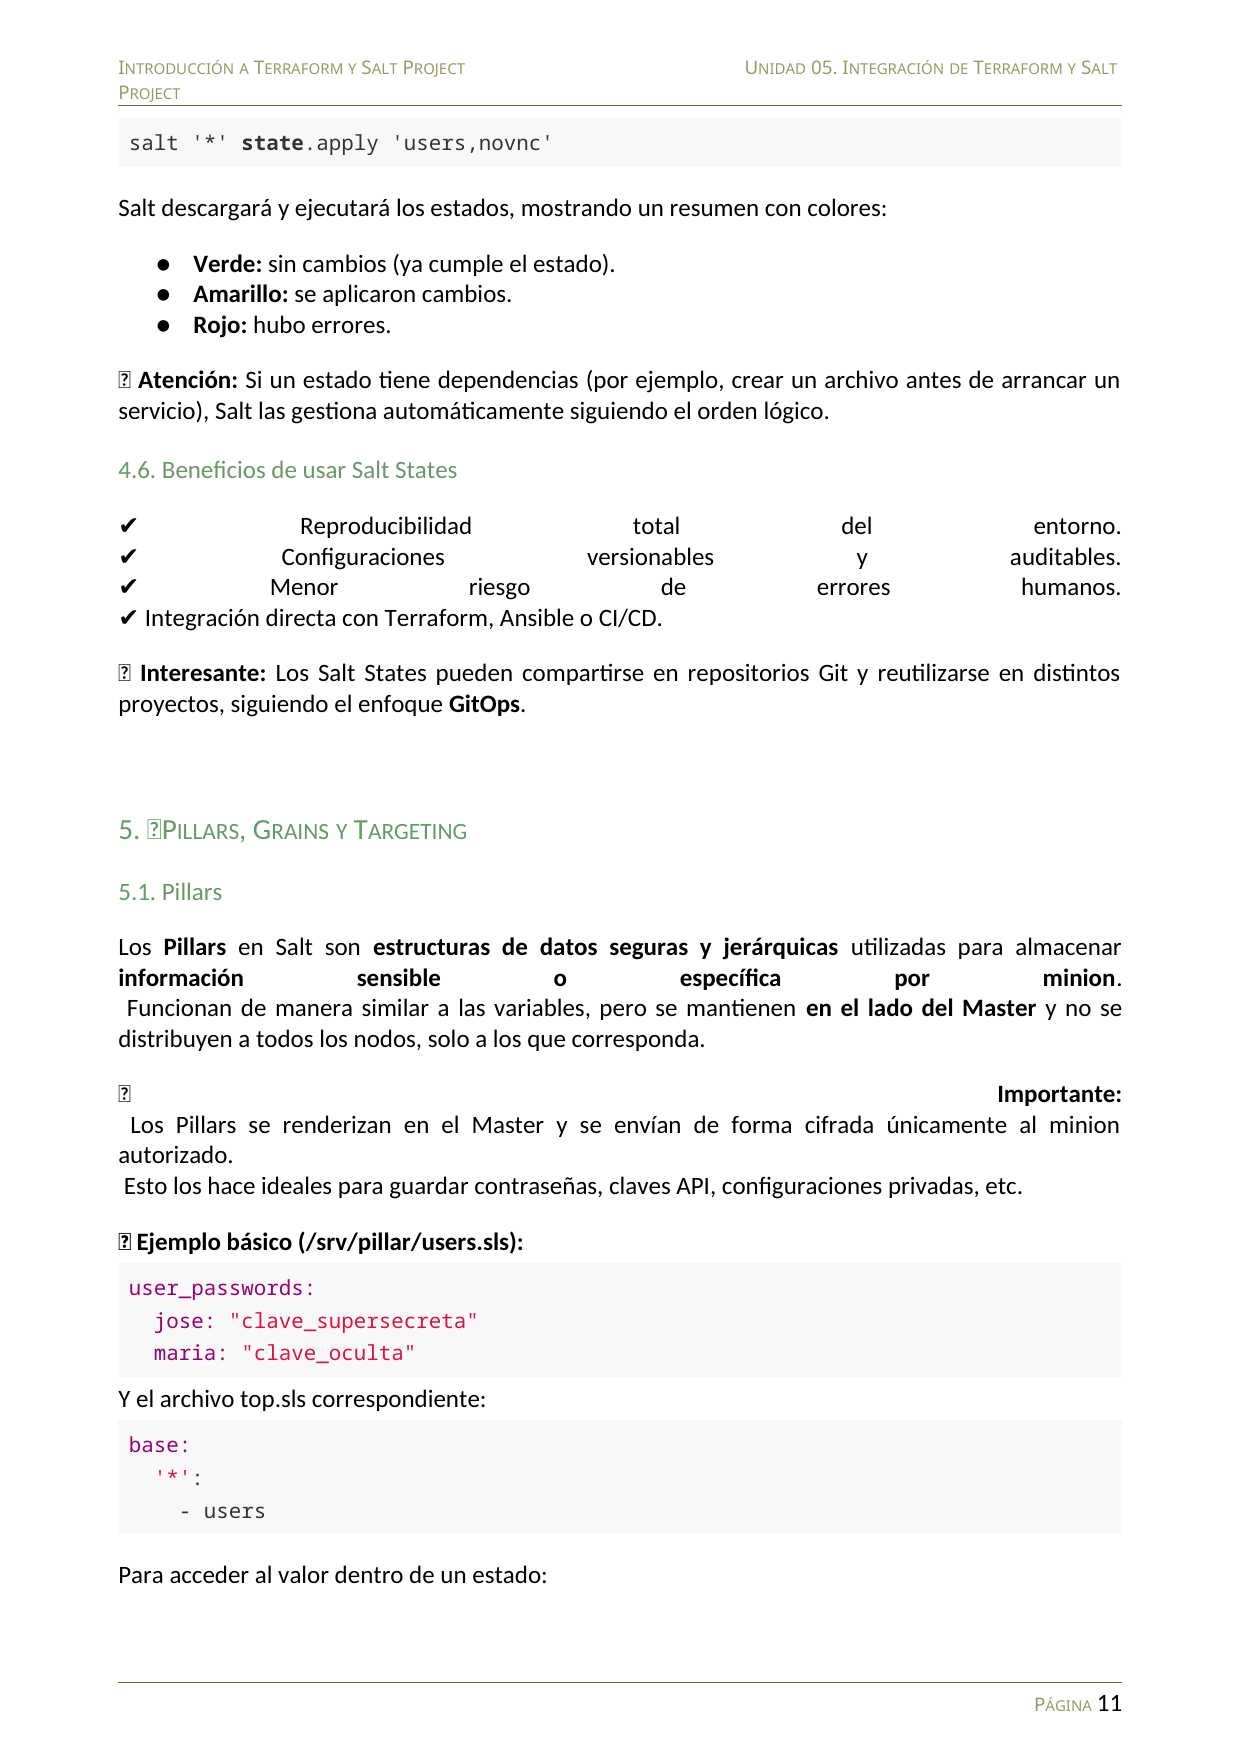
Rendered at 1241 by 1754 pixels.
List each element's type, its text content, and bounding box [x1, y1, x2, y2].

list Rojo: hubo errores. [156, 309, 1122, 339]
text Salt descargará y ejecutará los estados, mostrando un resumen con colores: [118, 192, 1122, 223]
text Para acceder al valor dentro de un estado: [118, 1559, 1122, 1590]
text 💬 Interesante: Los Salt States pueden compartirse en repositorios Git y reutilizarse en distintos proyectos, siguiendo el enfoque GitOps. [118, 657, 1122, 718]
text Y el archivo top.sls correspondiente: [118, 1383, 1122, 1414]
list Amarillo: se aplicaron cambios. [156, 278, 1122, 309]
subtitle 4.6. Beneficios de usar Salt States [118, 454, 1122, 485]
text Los Pillars en Salt son estructuras de datos seguras y jerárquicas utilizadas para almacenar información sensible o específica por minion. Funcionan de manera similar a las variables, pero se mantienen en el lado del Master y no se distribuyen a todos los nodos, solo a los que corresponda. [118, 932, 1122, 1054]
subtitle 5.1. Pillars [118, 876, 1122, 907]
text 📖 Importante: Los Pillars se renderizan en el Master y se envían de forma cifrada únicamente al minion autorizado. Esto los hace ideales para guardar contraseñas, claves API, configuraciones privadas, etc. [118, 1079, 1122, 1201]
subtitle 5. 🔐Pillars, Grains y Targeting [118, 811, 1122, 847]
table_header salt '*' state.apply 'users,novnc' [118, 118, 1122, 167]
text 💬 Ejemplo básico (/srv/pillar/users.sls): [118, 1226, 1122, 1256]
text ❕ Atención: Si un estado tiene dependencias (por ejemplo, crear un archivo antes de arrancar un servicio), Salt las gestiona automáticamente siguiendo el orden lógico. [118, 364, 1122, 425]
text ✔️ Reproducibilidad total del entorno. ✔️ Configuraciones versionables y auditables. ✔️ Menor riesgo de errores humanos. ✔️ Integración directa con Terraform, Ansible o CI/CD. [118, 510, 1122, 632]
table_header base: '*': - users [118, 1420, 1122, 1534]
list Verde: sin cambios (ya cumple el estado). [156, 248, 1122, 278]
table_header user_passwords: jose: "clave_supersecreta" maria: "clave_oculta" [118, 1263, 1122, 1377]
